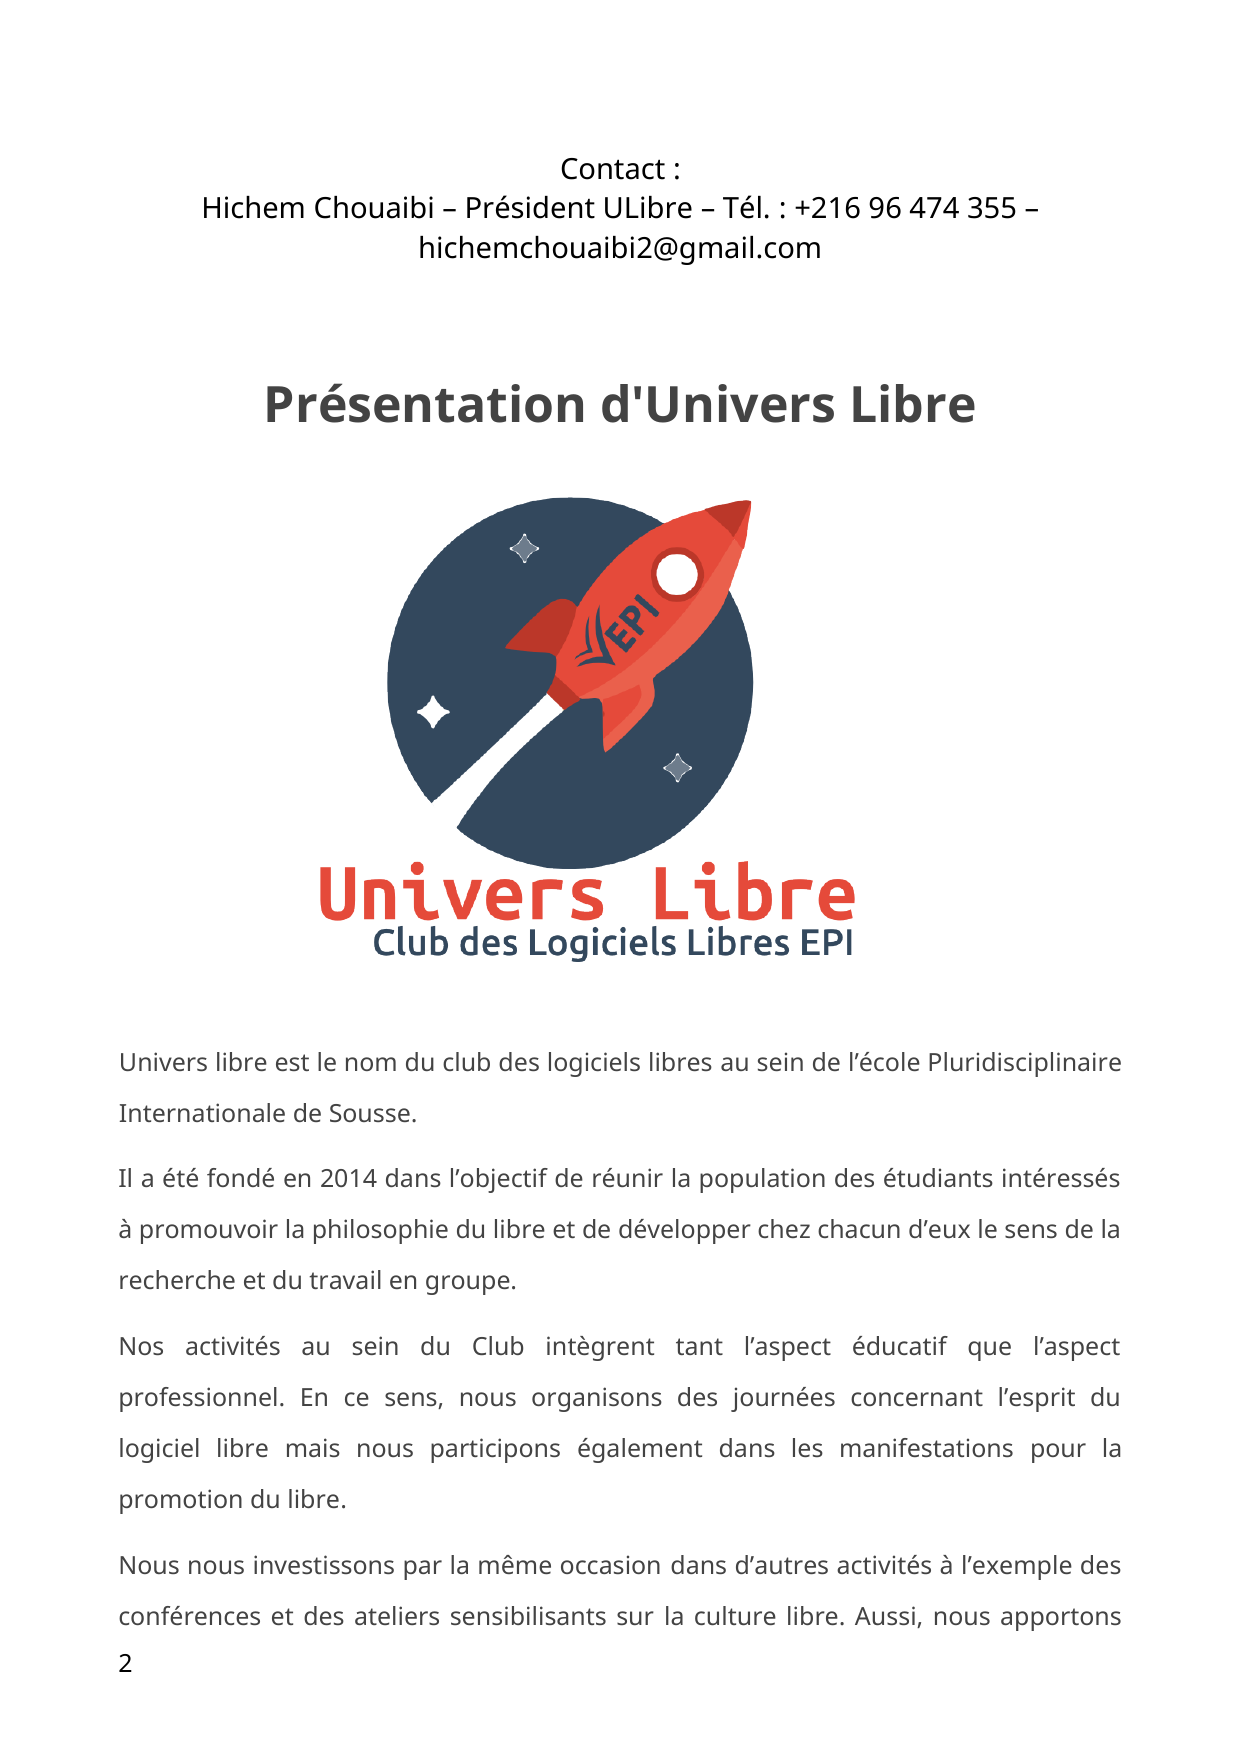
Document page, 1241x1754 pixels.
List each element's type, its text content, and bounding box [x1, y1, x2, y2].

text Nous nous investissons par la même occasion dans d’autres activités à l’exemple des conférences et des ateliers sensibilisants sur la culture libre. Aussi, nous apportons [118, 1547, 1122, 1632]
text Hichem Chouaibi – Président ULibre – Tél. : +216 96 474 355 – hichemchouaibi2@gmail.com [118, 188, 1122, 267]
text Contact : [118, 148, 1122, 188]
text Présentation d'Univers Libre [119, 369, 1122, 437]
text Il a été fondé en 2014 dans l’objectif de réunir la population des étudiants intéressés à promouvoir la philosophie du libre et de développer chez chacun d’eux le sens de la recherche et du travail en groupe. [118, 1161, 1122, 1297]
text Univers libre est le nom du club des logiciels libres au sein de l’école Pluridisciplinaire Internationale de Sousse. [119, 1044, 1122, 1129]
text Nos activités au sein du Club intègrent tant l’aspect éducatif que l’aspect professionnel. En ce sens, nous organisons des journées concernant l’esprit du logiciel libre mais nous participons également dans les manifestations pour la promotion du libre. [118, 1329, 1122, 1516]
picture [276, 472, 920, 962]
